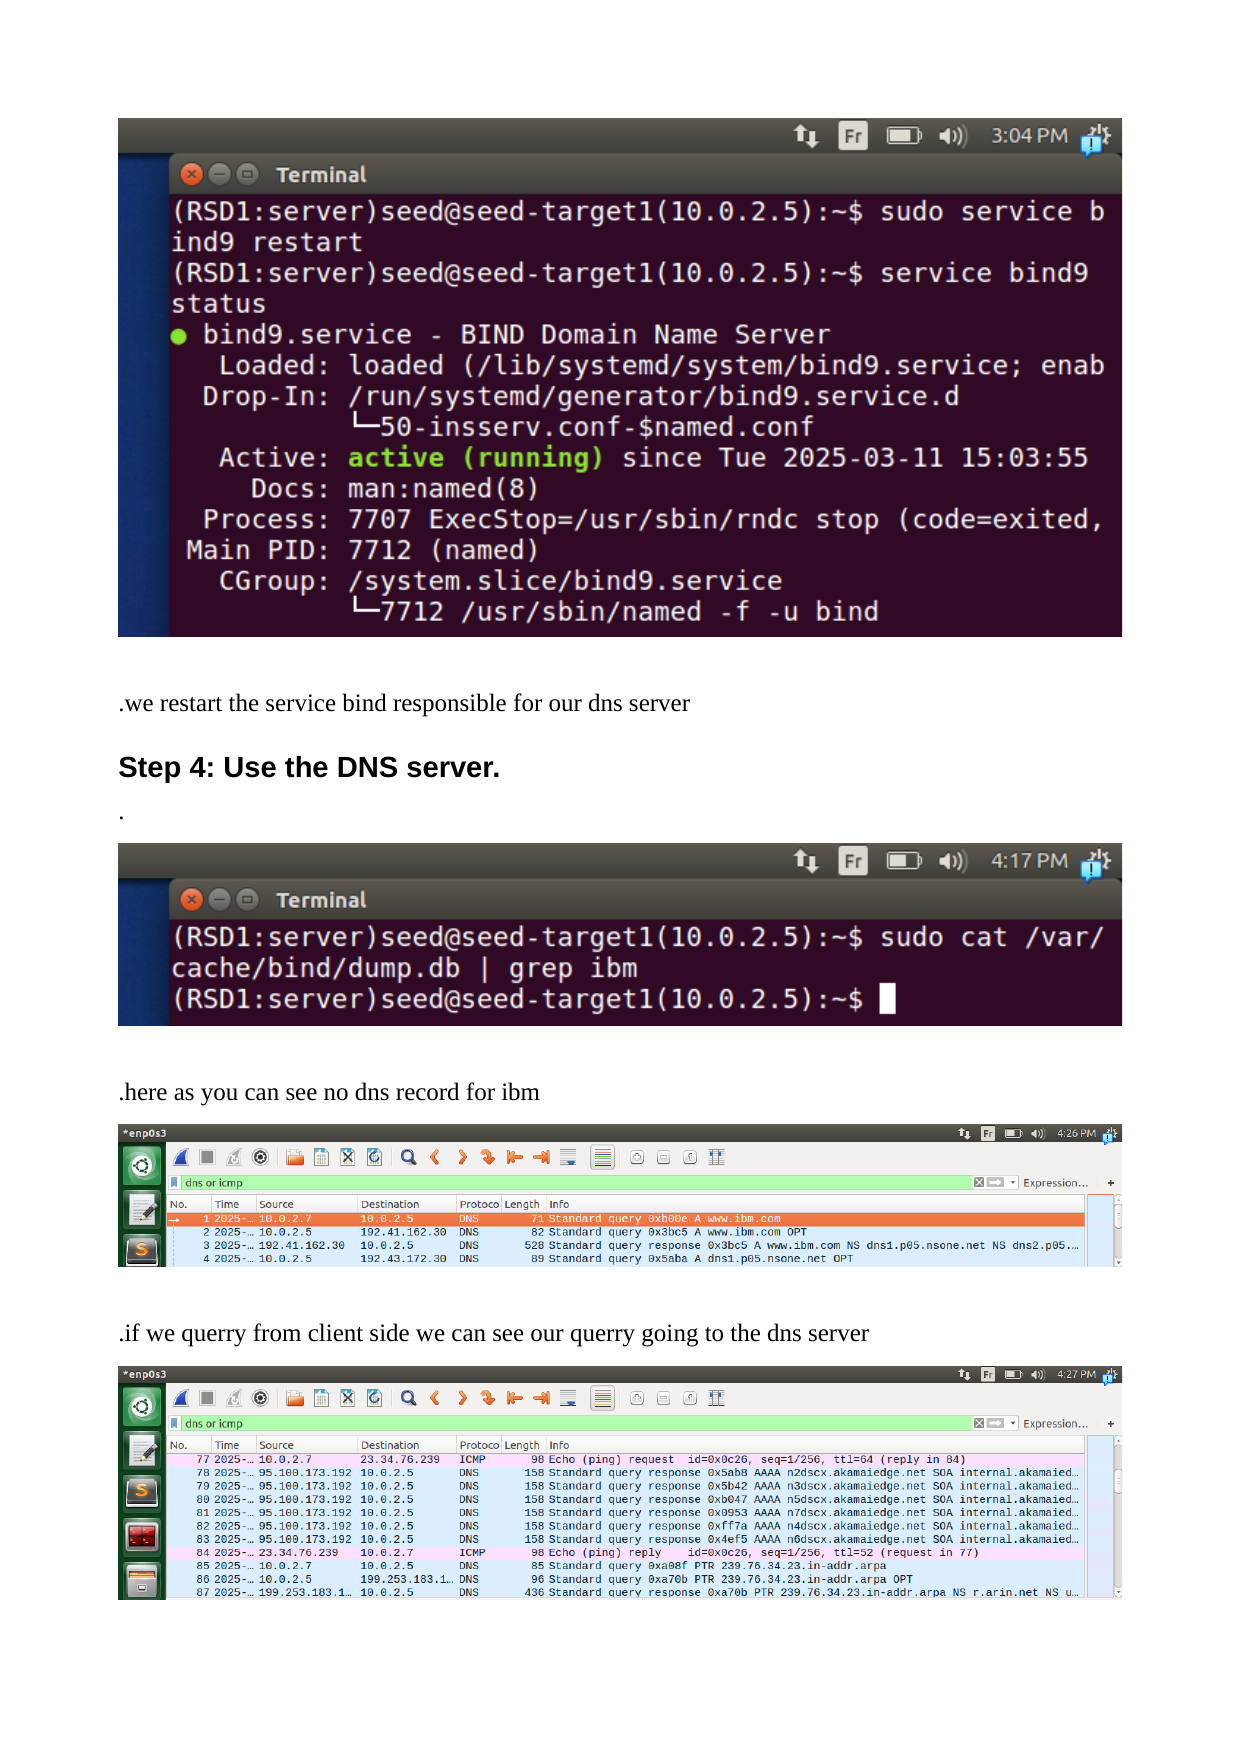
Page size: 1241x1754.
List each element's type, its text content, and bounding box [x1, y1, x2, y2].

picture [118, 1124, 1123, 1267]
picture [118, 1366, 1123, 1600]
picture [118, 843, 1123, 1026]
text .if we querry from client side we can see our querry going to the dns server [118, 1318, 1122, 1347]
subtitle Step 4: Use the DNS server. [118, 750, 1122, 784]
text .here as you can see no dns record for ibm [118, 1077, 1122, 1106]
text . [118, 796, 1122, 825]
picture [118, 118, 1123, 637]
text .we restart the service bind responsible for our dns server [118, 688, 1122, 717]
